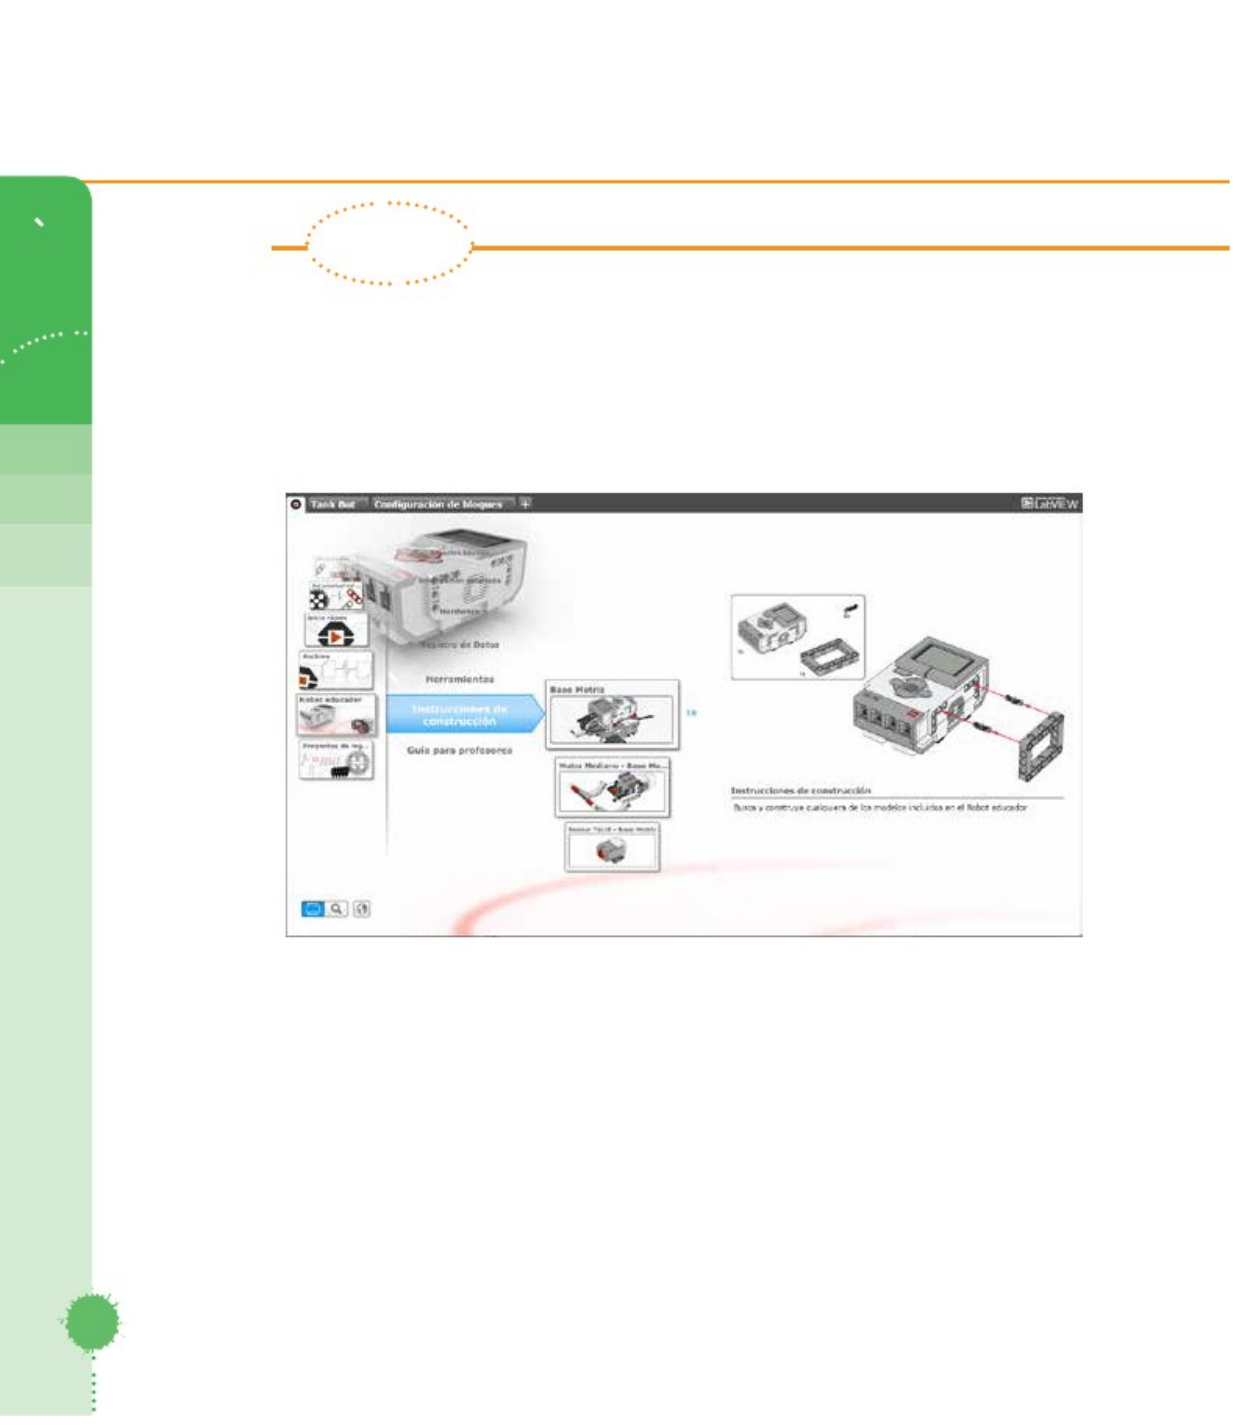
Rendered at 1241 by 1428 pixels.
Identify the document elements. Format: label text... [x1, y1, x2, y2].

text 17 [1230, 1321, 1240, 1348]
picture [0, 0, 1230, 1416]
text 1 [1230, 352, 1240, 423]
text SESION [1230, 203, 1240, 233]
